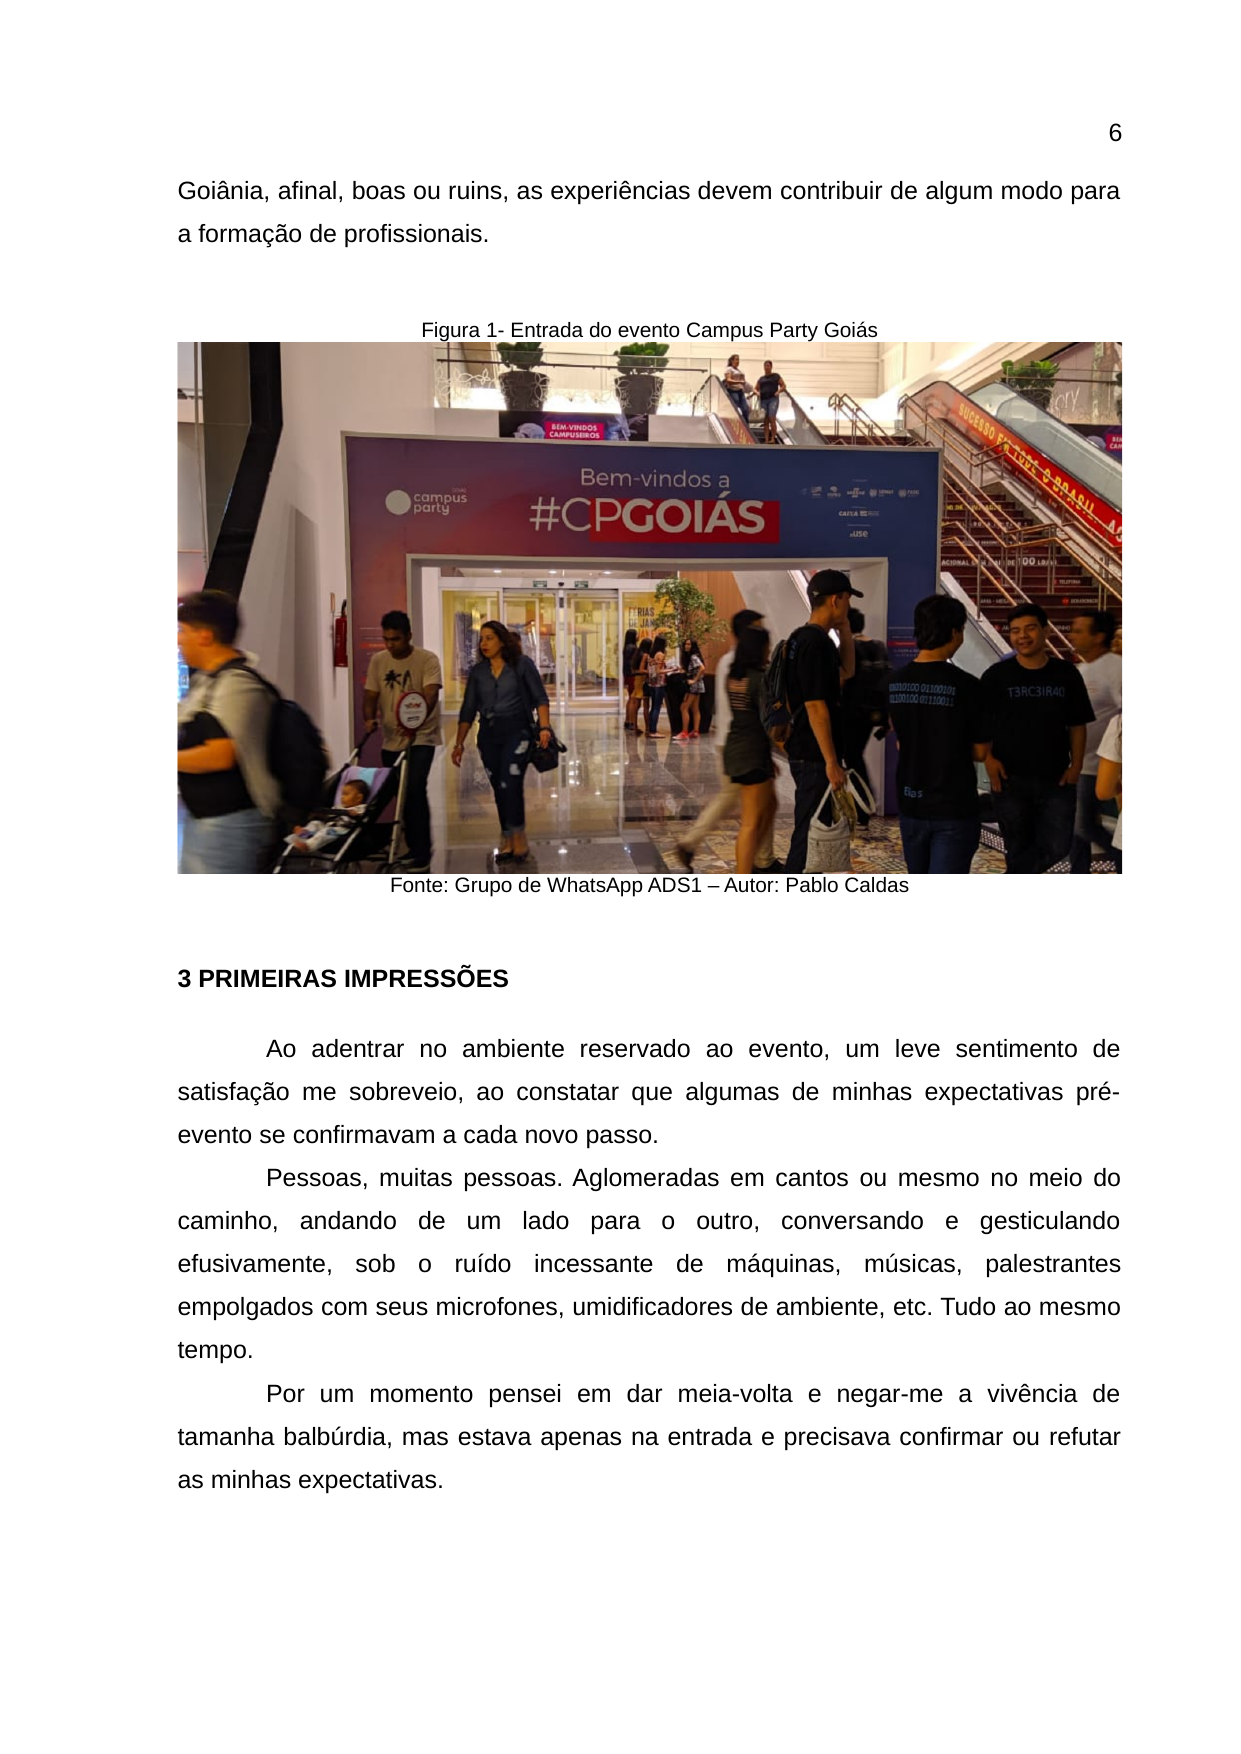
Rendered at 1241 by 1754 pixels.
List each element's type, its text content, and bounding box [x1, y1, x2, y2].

text Figura 1- Entrada do evento Campus Party Goiás [177, 318, 1122, 342]
text Ao adentrar no ambiente reservado ao evento, um leve sentimento de satisfação me sobreveio, ao constatar que algumas de minhas expectativas pré-evento se confirmavam a cada novo passo. [177, 1033, 1122, 1148]
text Fonte: Grupo de WhatsApp ADS1 – Autor: Pablo Caldas [177, 874, 1122, 897]
subtitle PRIMEIRAS IMPRESSÕES [177, 963, 1122, 992]
text Goiânia, afinal, boas ou ruins, as experiências devem contribuir de algum modo para a formação de profissionais. [177, 176, 1122, 248]
text [177, 306, 1122, 318]
picture [177, 342, 1123, 874]
text Pessoas, muitas pessoas. Aglomeradas em cantos ou mesmo no meio do caminho, andando de um lado para o outro, conversando e gesticulando efusivamente, sob o ruído incessante de máquinas, músicas, palestrantes empolgados com seus microfones, umidificadores de ambiente, etc. Tudo ao mesmo tempo. [177, 1163, 1122, 1364]
text Por um momento pensei em dar meia-volta e negar-me a vivência de tamanha balbúrdia, mas estava apenas na entrada e precisava confirmar ou refutar as minhas expectativas. [177, 1378, 1122, 1493]
